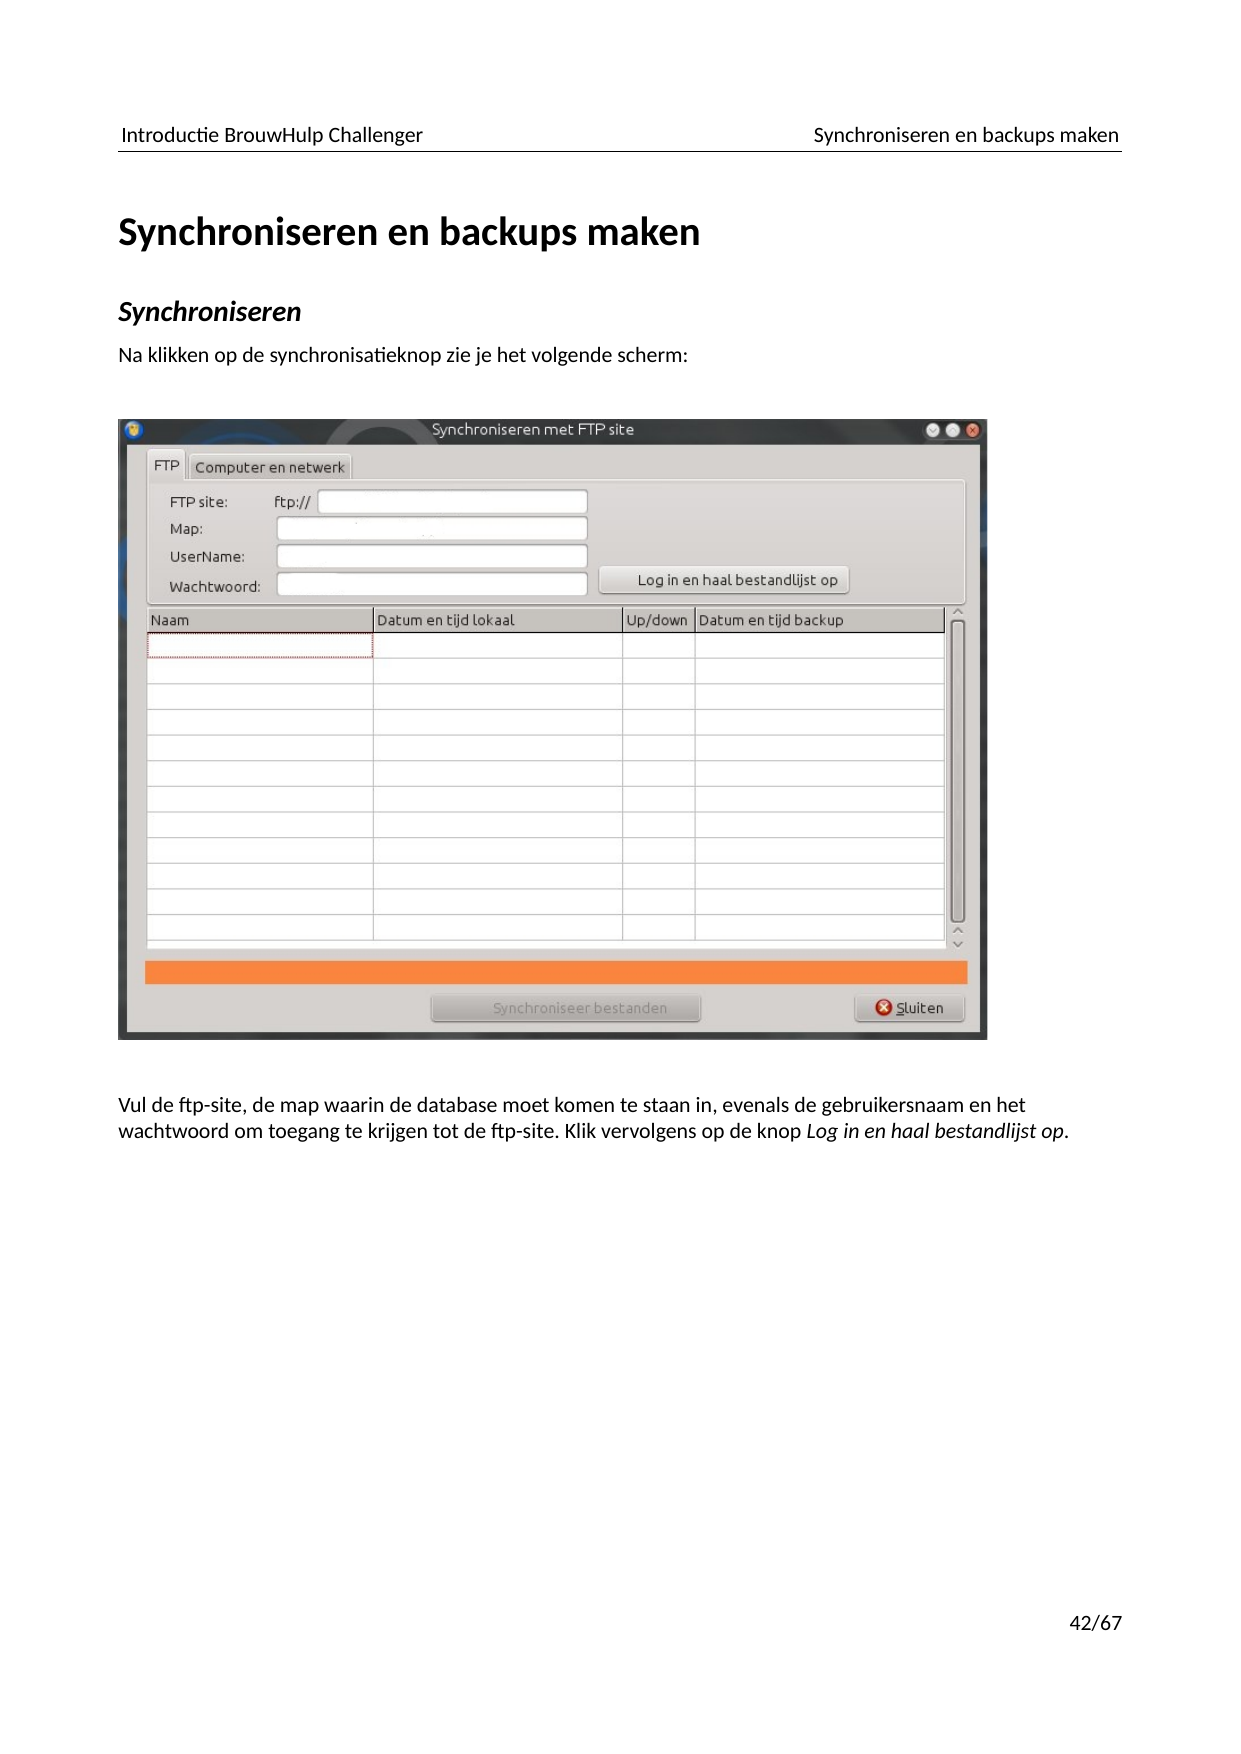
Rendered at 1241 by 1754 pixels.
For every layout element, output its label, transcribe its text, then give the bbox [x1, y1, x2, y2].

subtitle Synchroniseren [118, 293, 1122, 328]
text Na klikken op de synchronisatieknop zie je het volgende scherm: [118, 341, 1122, 367]
subtitle Synchroniseren en backups maken [118, 205, 1122, 255]
picture [118, 419, 988, 1040]
text Vul de ftp-site, de map waarin de database moet komen te staan in, evenals de gebruikersnaam en het wachtwoord om toegang te krijgen tot de ftp-site. Klik vervolgens op de knop Log in en haal bestandlijst op. [118, 1091, 1122, 1144]
